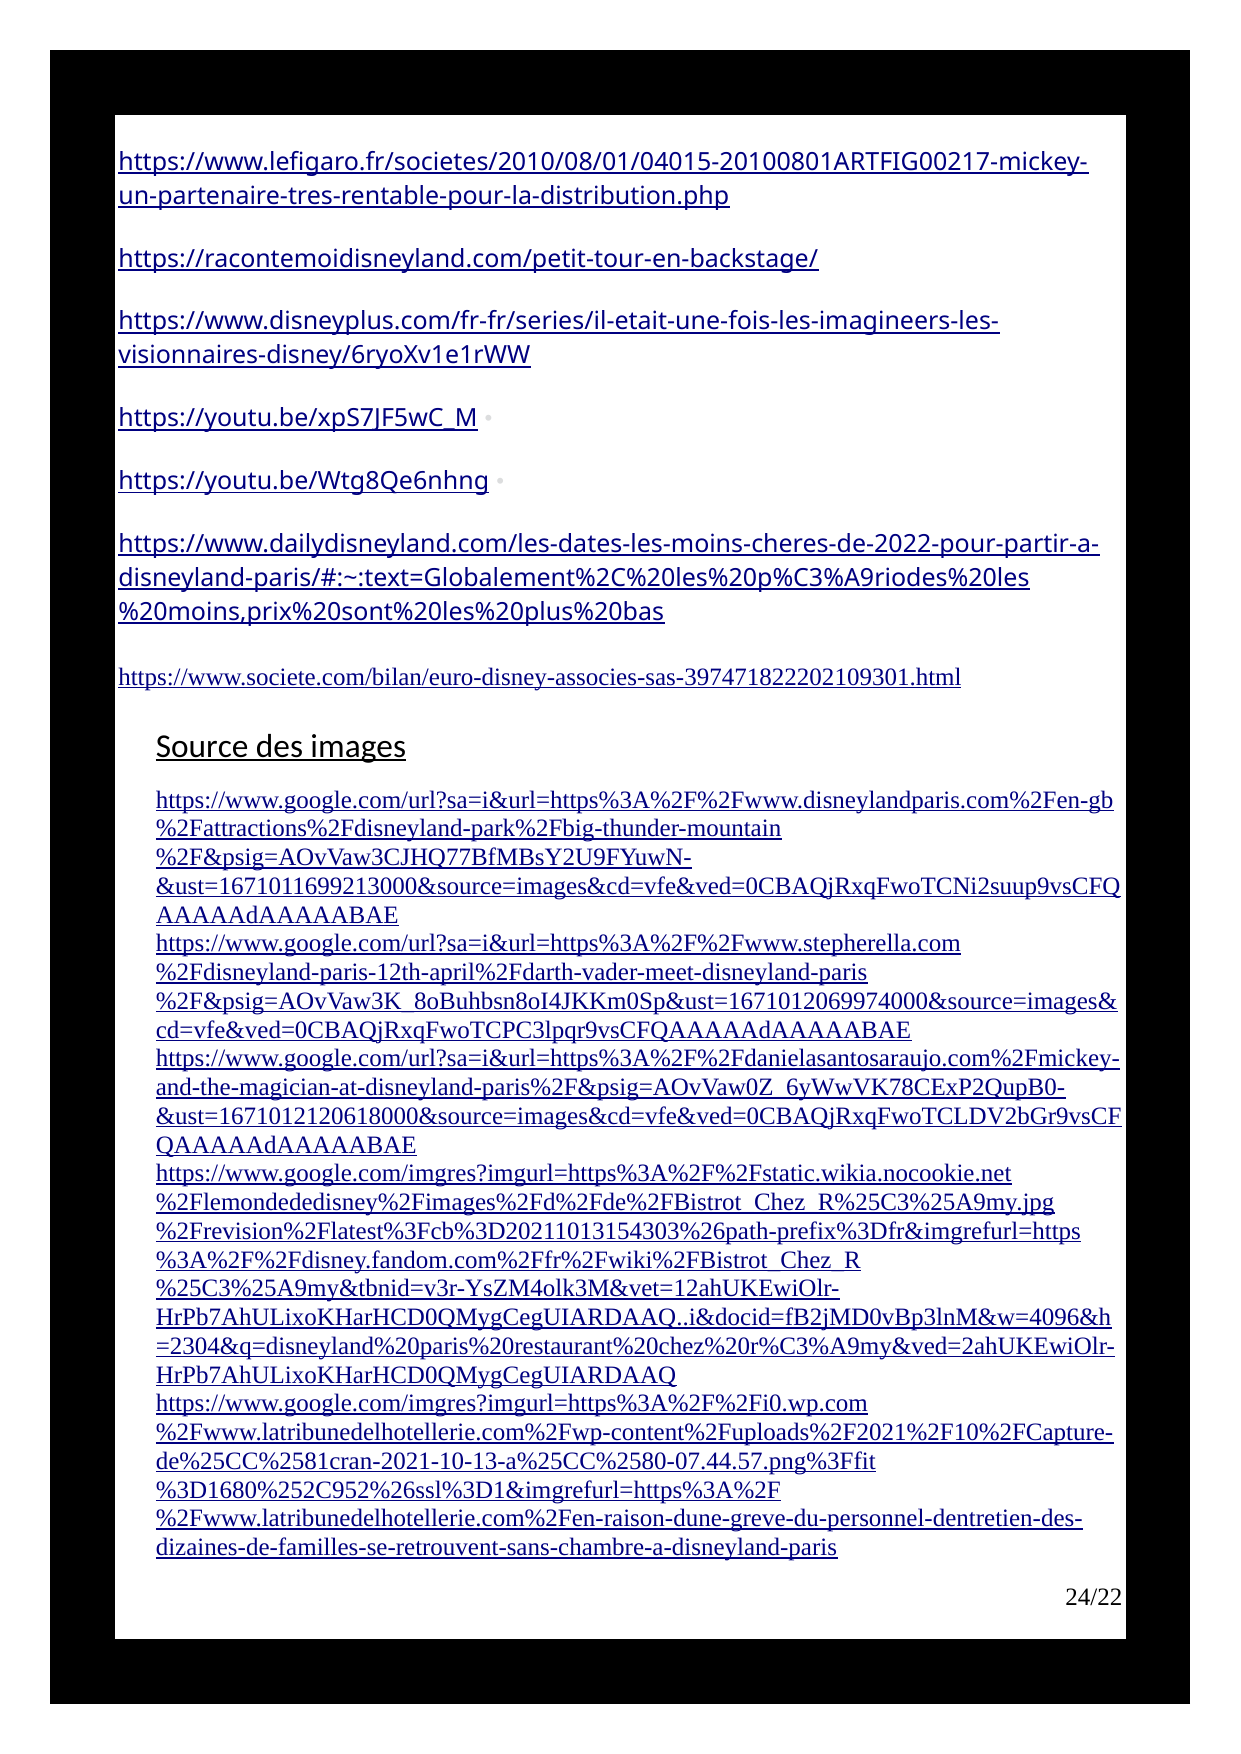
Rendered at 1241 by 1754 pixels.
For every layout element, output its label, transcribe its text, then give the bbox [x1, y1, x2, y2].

text https://www.google.com/url?sa=i&url=https%3A%2F%2Fwww.disneylandparis.com%2Fen-gb%2Fattractions%2Fdisneyland-park%2Fbig-thunder-mountain%2F&psig=AOvVaw3CJHQ77BfMBsY2U9FYuwN-&ust=1671011699213000&source=images&cd=vfe&ved=0CBAQjRxqFwoTCNi2suup9vsCFQAAAAAdAAAAABAE [156, 785, 1122, 928]
text https://youtu.be/xpS7JF5wC_M • [118, 400, 1122, 434]
text https://www.lefigaro.fr/societes/2010/08/01/04015-20100801ARTFIG00217-mickey-un-partenaire-tres-rentable-pour-la-distribution.php [118, 143, 1122, 211]
text https://www.disneyplus.com/fr-fr/series/il-etait-une-fois-les-imagineers-les-visionnaires-disney/6ryoXv1e1rWW [118, 303, 1122, 371]
text https://www.google.com/imgres?imgurl=https%3A%2F%2Fi0.wp.com%2Fwww.latribunedelhotellerie.com%2Fwp-content%2Fuploads%2F2021%2F10%2FCapture-de%25CC%2581cran-2021-10-13-a%25CC%2580-07.44.57.png%3Ffit%3D1680%252C952%26ssl%3D1&imgrefurl=https%3A%2F%2Fwww.latribunedelhotellerie.com%2Fen-raison-dune-greve-du-personnel-dentretien-des-dizaines-de-familles-se-retrouvent-sans-chambre-a-disneyland-paris [156, 1388, 1122, 1561]
text https://youtu.be/Wtg8Qe6nhng • [118, 463, 1122, 497]
text https://www.societe.com/bilan/euro-disney-associes-sas-397471822202109301.html [118, 662, 1122, 691]
text https://www.google.com/url?sa=i&url=https%3A%2F%2Fdanielasantosaraujo.com%2Fmickey-and-the-magician-at-disneyland-paris%2F&psig=AOvVaw0Z_6yWwVK78CExP2QupB0-&ust=1671012120618000&source=images&cd=vfe&ved=0CBAQjRxqFwoTCLDV2bGr9vsCF [156, 1043, 1122, 1126]
text Source des images [118, 724, 1122, 765]
text https://www.dailydisneyland.com/les-dates-les-moins-cheres-de-2022-pour-partir-a-disneyland-paris/#:~:text=Globalement%2C%20les%20p%C3%A9riodes%20les%20moins,prix%20sont%20les%20plus%20bas [118, 526, 1122, 628]
text QAAAAAdAAAAABAE [156, 1127, 1122, 1158]
text https://racontemoidisneyland.com/petit-tour-en-backstage/ [118, 240, 1122, 274]
text https://www.google.com/url?sa=i&url=https%3A%2F%2Fwww.stepherella.com%2Fdisneyland-paris-12th-april%2Fdarth-vader-meet-disneyland-paris%2F&psig=AOvVaw3K_8oBuhbsn8oI4JKKm0Sp&ust=1671012069974000&source=images&cd=vfe&ved=0CBAQjRxqFwoTCPC3lpqr9vsCFQAAAAAdAAAAABAE [156, 928, 1122, 1043]
text https://www.google.com/imgres?imgurl=https%3A%2F%2Fstatic.wikia.nocookie.net%2Flemondededisney%2Fimages%2Fd%2Fde%2FBistrot_Chez_R%25C3%25A9my.jpg%2Frevision%2Flatest%3Fcb%3D20211013154303%26path-prefix%3Dfr&imgrefurl=https%3A%2F%2Fdisney.fandom.com%2Ffr%2Fwiki%2FBistrot_Chez_R%25C3%25A9my&tbnid=v3r-YsZM4olk3M&vet=12ahUKEwiOlr-HrPb7AhULixoKHarHCD0QMygCegUIARDAAQ..i&docid=fB2jMD0vBp3lnM&w=4096&h=2304&q=disneyland%20paris%20restaurant%20chez%20r%C3%A9my&ved=2ahUKEwiOlr-HrPb7AhULixoKHarHCD0QMygCegUIARDAAQ [156, 1158, 1122, 1388]
